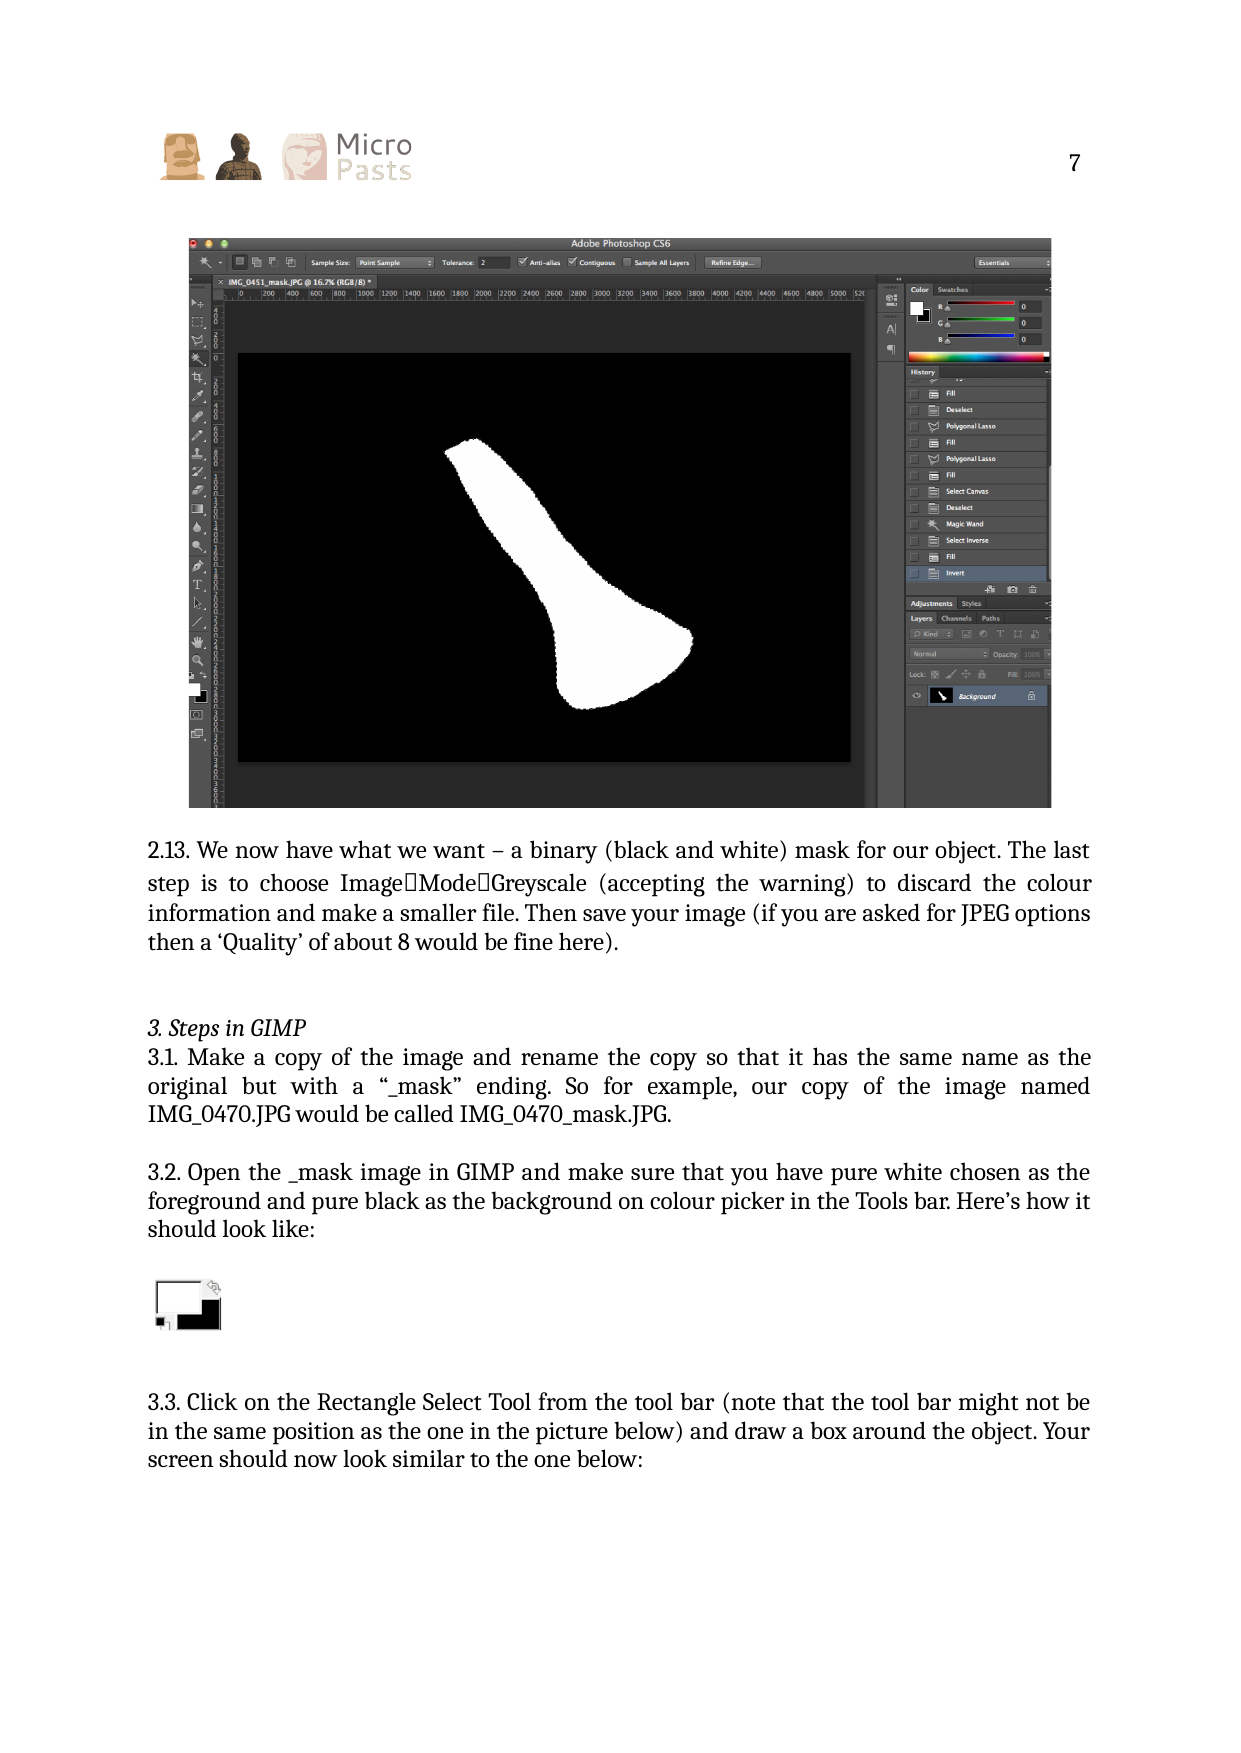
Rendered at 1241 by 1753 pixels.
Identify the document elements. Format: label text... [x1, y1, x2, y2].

text 2.13. We now have what we want – a binary (black and white) mask for our object. The last step is to choose ImageModeGreyscale (accepting the warning) to discard the colour information and make a smaller file. Then save your image (if you are asked for JPEG options then a ‘Quality’ of about 8 would be fine here). [148, 836, 1092, 957]
text 3.1. Make a copy of the image and rename the copy so that it has the same name as the original but with a “_mask” ending. So for example, our copy of the image named IMG_0470.JPG would be called IMG_0470_mask.JPG. [148, 1043, 1092, 1129]
text 3.2. Open the _mask image in GIMP and make sure that you have pure white chosen as the foreground and pure black as the background on colour picker in the Tools bar. Here’s how it should look like: [148, 1158, 1092, 1244]
picture [147, 131, 423, 182]
picture [188, 238, 1052, 808]
text 3.3. Click on the Rectangle Select Tool from the tool bar (note that the tool bar might not be in the same position as the one in the picture below) and draw a box around the object. Your screen should now look similar to the one below: [148, 1388, 1092, 1474]
text 3. Steps in GIMP [148, 1014, 1092, 1043]
